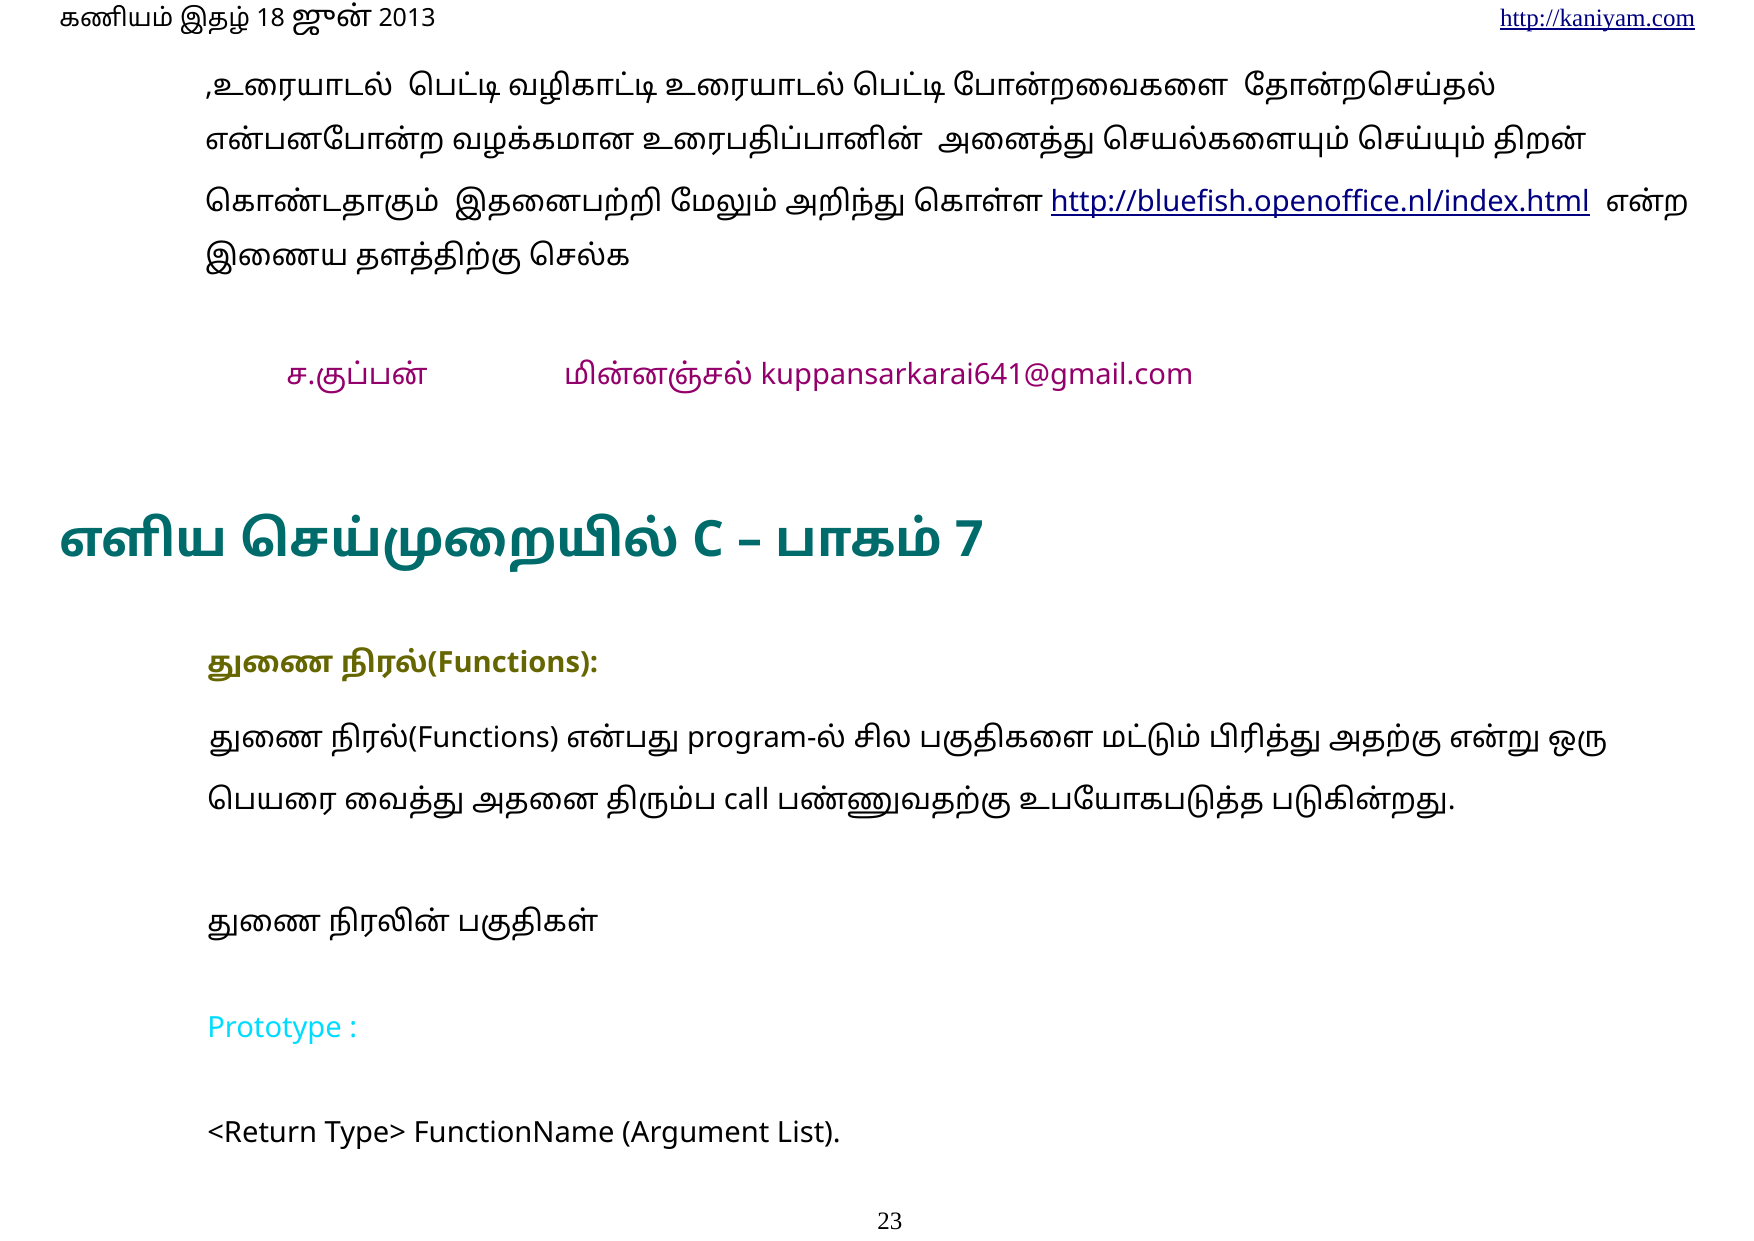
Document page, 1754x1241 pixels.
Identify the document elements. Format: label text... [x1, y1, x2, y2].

text துணை நிரலின் பகுதிகள் [207, 906, 1695, 942]
subtitle எளிய செய்முறையில் C – பாகம் 7 [59, 503, 1695, 576]
text ,உரையாடல் பெட்டி வழிகாட்டி உரையாடல் பெட்டி போன்றவைகளை தோன்றசெய்தல் என்பனபோன்ற வழக்கமான உரைபதிப்பானின் அனைத்து செயல்களையும் செய்யும் திறன் கொண்டதாகும் இதனைபற்றி மேலும் அறிந்து கொள்ள http://bluefish.openoffice.nl/index.html என்ற இணைய தளத்திற்கு செல்க [205, 64, 1695, 276]
text ச.குப்பன் மின்னஞ்சல் kuppansarkarai641@gmail.com [205, 354, 1695, 397]
text துணை நிரல்(Functions): [207, 641, 1695, 683]
text <Return Type> FunctionName (Argument List). [207, 1111, 1695, 1151]
text துணை நிரல்(Functions) என்பது program-ல் சில பகுதிகளை மட்டும் பிரித்து அதற்கு என்று ஒரு பெயரை வைத்து அதனை திரும்ப call பண்ணுவதற்கு உபயோகபடுத்த படுகின்றது. [207, 716, 1695, 820]
text Prototype : [207, 1006, 1695, 1046]
